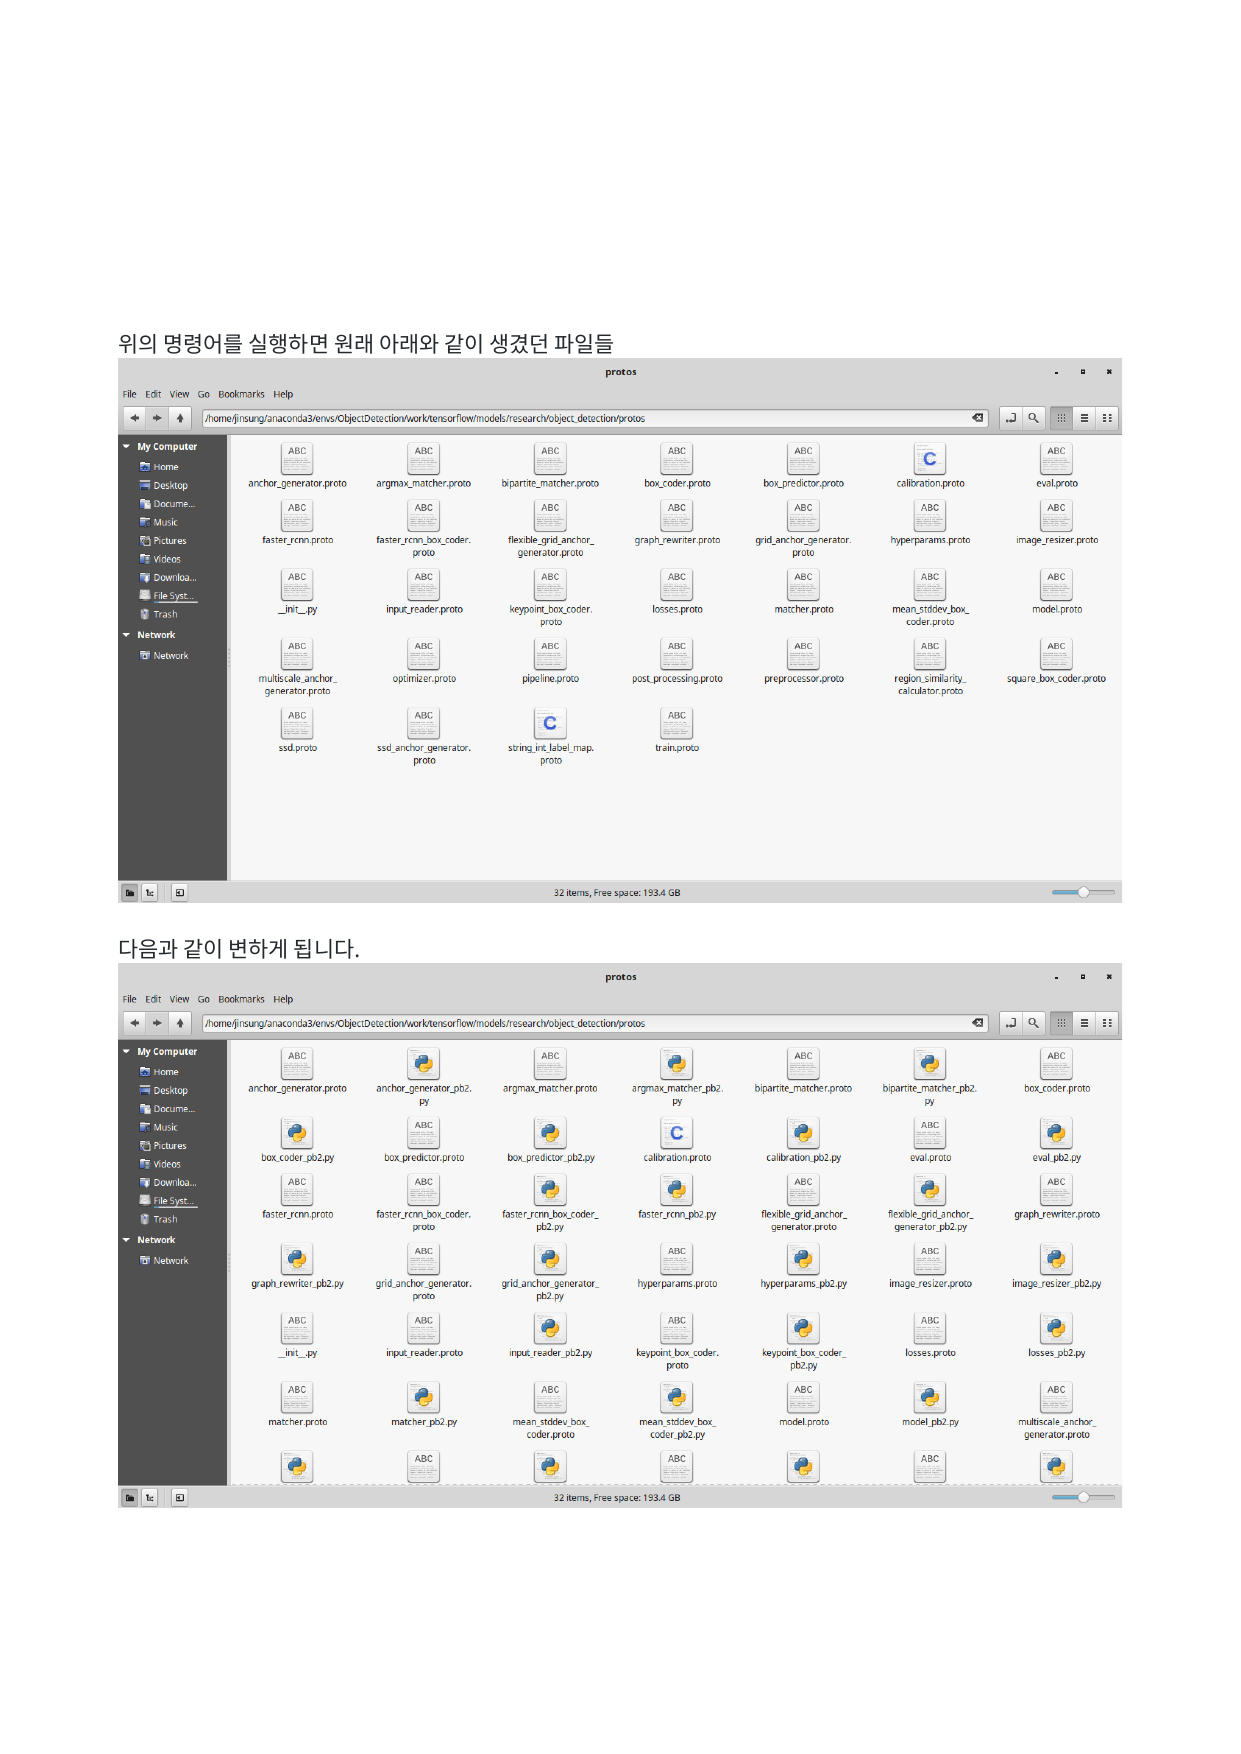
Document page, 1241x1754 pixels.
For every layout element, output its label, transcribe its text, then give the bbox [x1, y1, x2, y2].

text 다음과 같이 변하게 됩니다. [118, 932, 1122, 963]
picture [118, 963, 1123, 1508]
picture [118, 358, 1123, 903]
text 위의 명령어를 실행하면 원래 아래와 같이 생겼던 파일들 [118, 327, 1122, 358]
